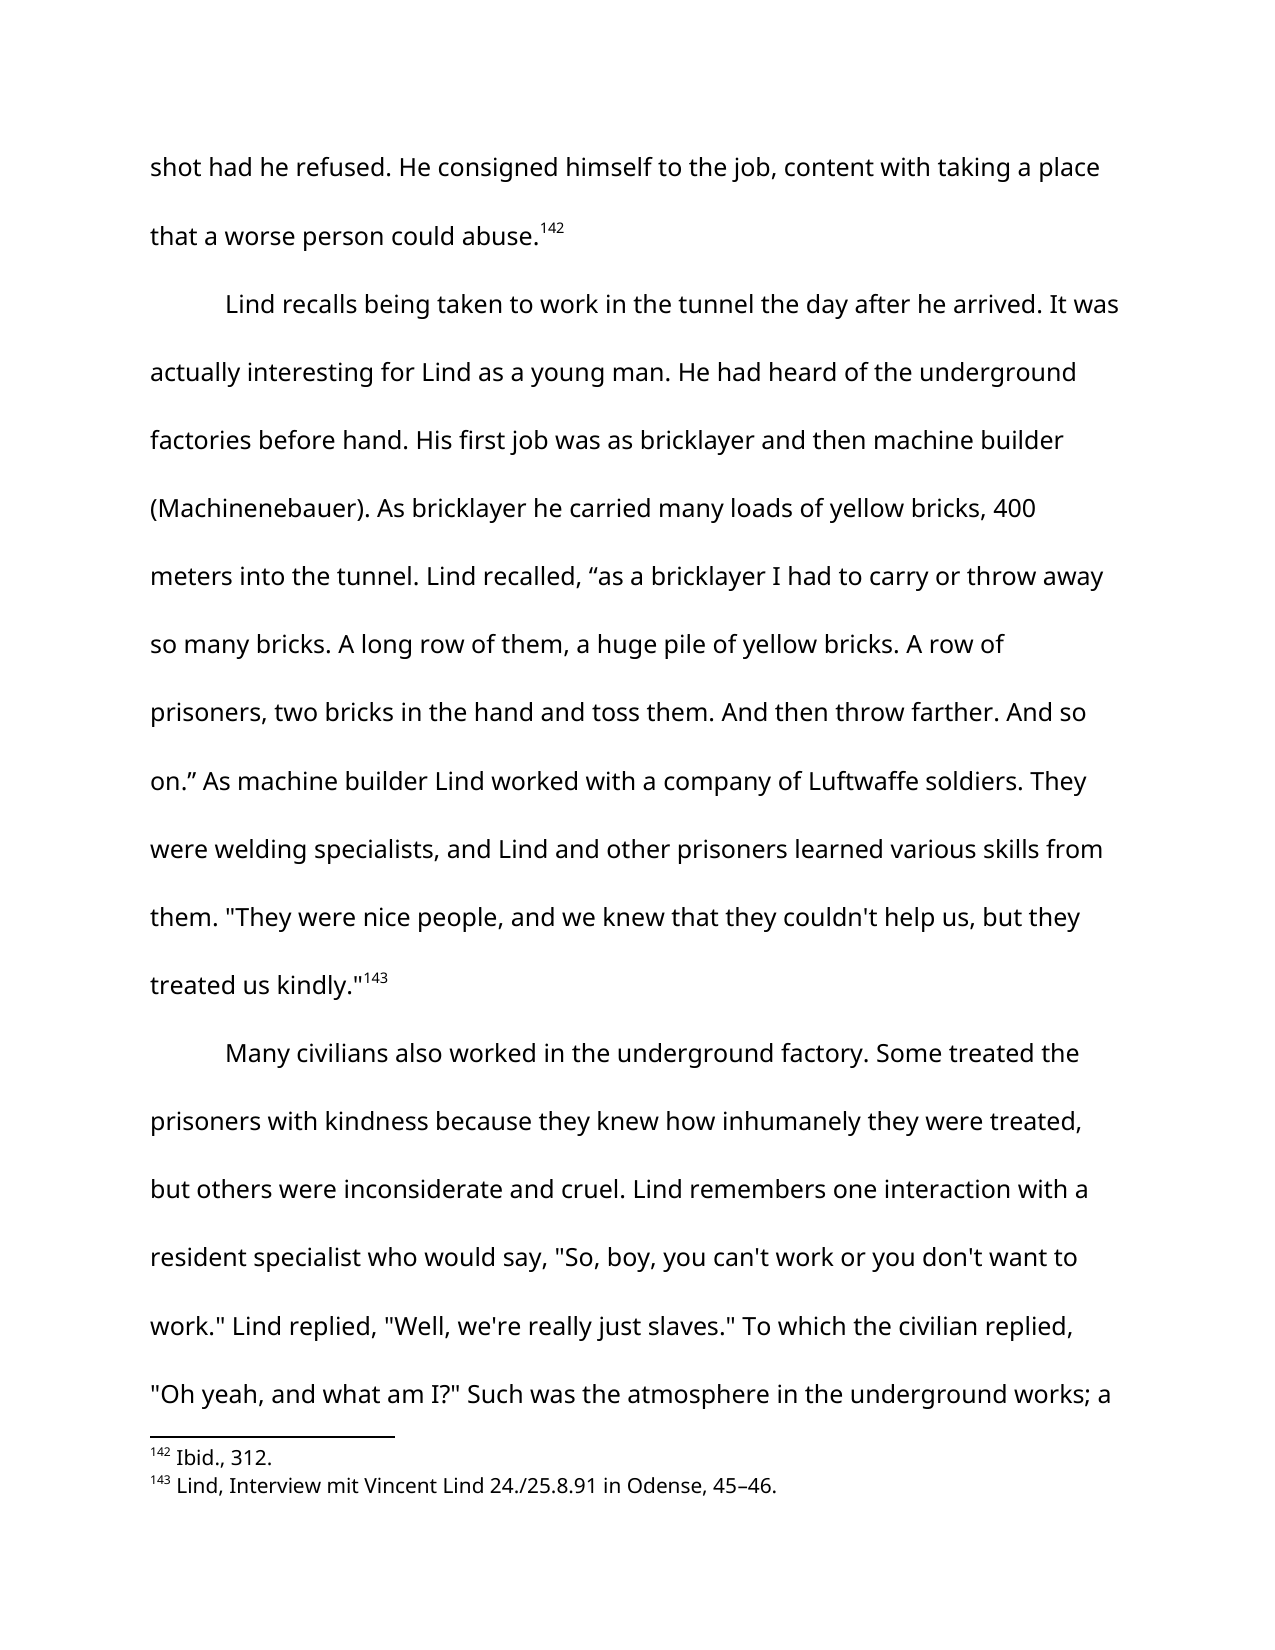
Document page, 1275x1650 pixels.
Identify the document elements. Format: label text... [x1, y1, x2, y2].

text Lind recalls being taken to work in the tunnel the day after he arrived. It was actually interesting for Lind as a young man. He had heard of the underground factories before hand. His first job was as bricklayer and then machine builder (Machinenebauer). As bricklayer he carried many loads of yellow bricks, 400 meters into the tunnel. Lind recalled, “as a bricklayer I had to carry or throw away so many bricks. A long row of them, a huge pile of yellow bricks. A row of prisoners, two bricks in the hand and toss them. And then throw farther. And so on.” As machine builder Lind worked with a company of Luftwaffe soldiers. They were welding specialists, and Lind and other prisoners learned various skills from them. "They were nice people, and we knew that they couldn't help us, but they treated us kindly." [150, 286, 1125, 1002]
text Ibid., 312. [150, 1443, 1125, 1472]
text shot had he refused. He consigned himself to the job, content with taking a place that a worse person could abuse. [150, 150, 1125, 252]
text Many civilians also worked in the underground factory. Some treated the prisoners with kindness because they knew how inhumanely they were treated, but others were inconsiderate and cruel. Lind remembers one interaction with a resident specialist who would say, "So, boy, you can't work or you don't want to work." Lind replied, "Well, we're really just slaves." To which the civilian replied, "Oh yeah, and what am I?" Such was the atmosphere in the underground works; a [150, 1036, 1125, 1410]
text Lind, Interview mit Vincent Lind 24./25.8.91 in Odense, 45–46. [150, 1472, 1125, 1500]
